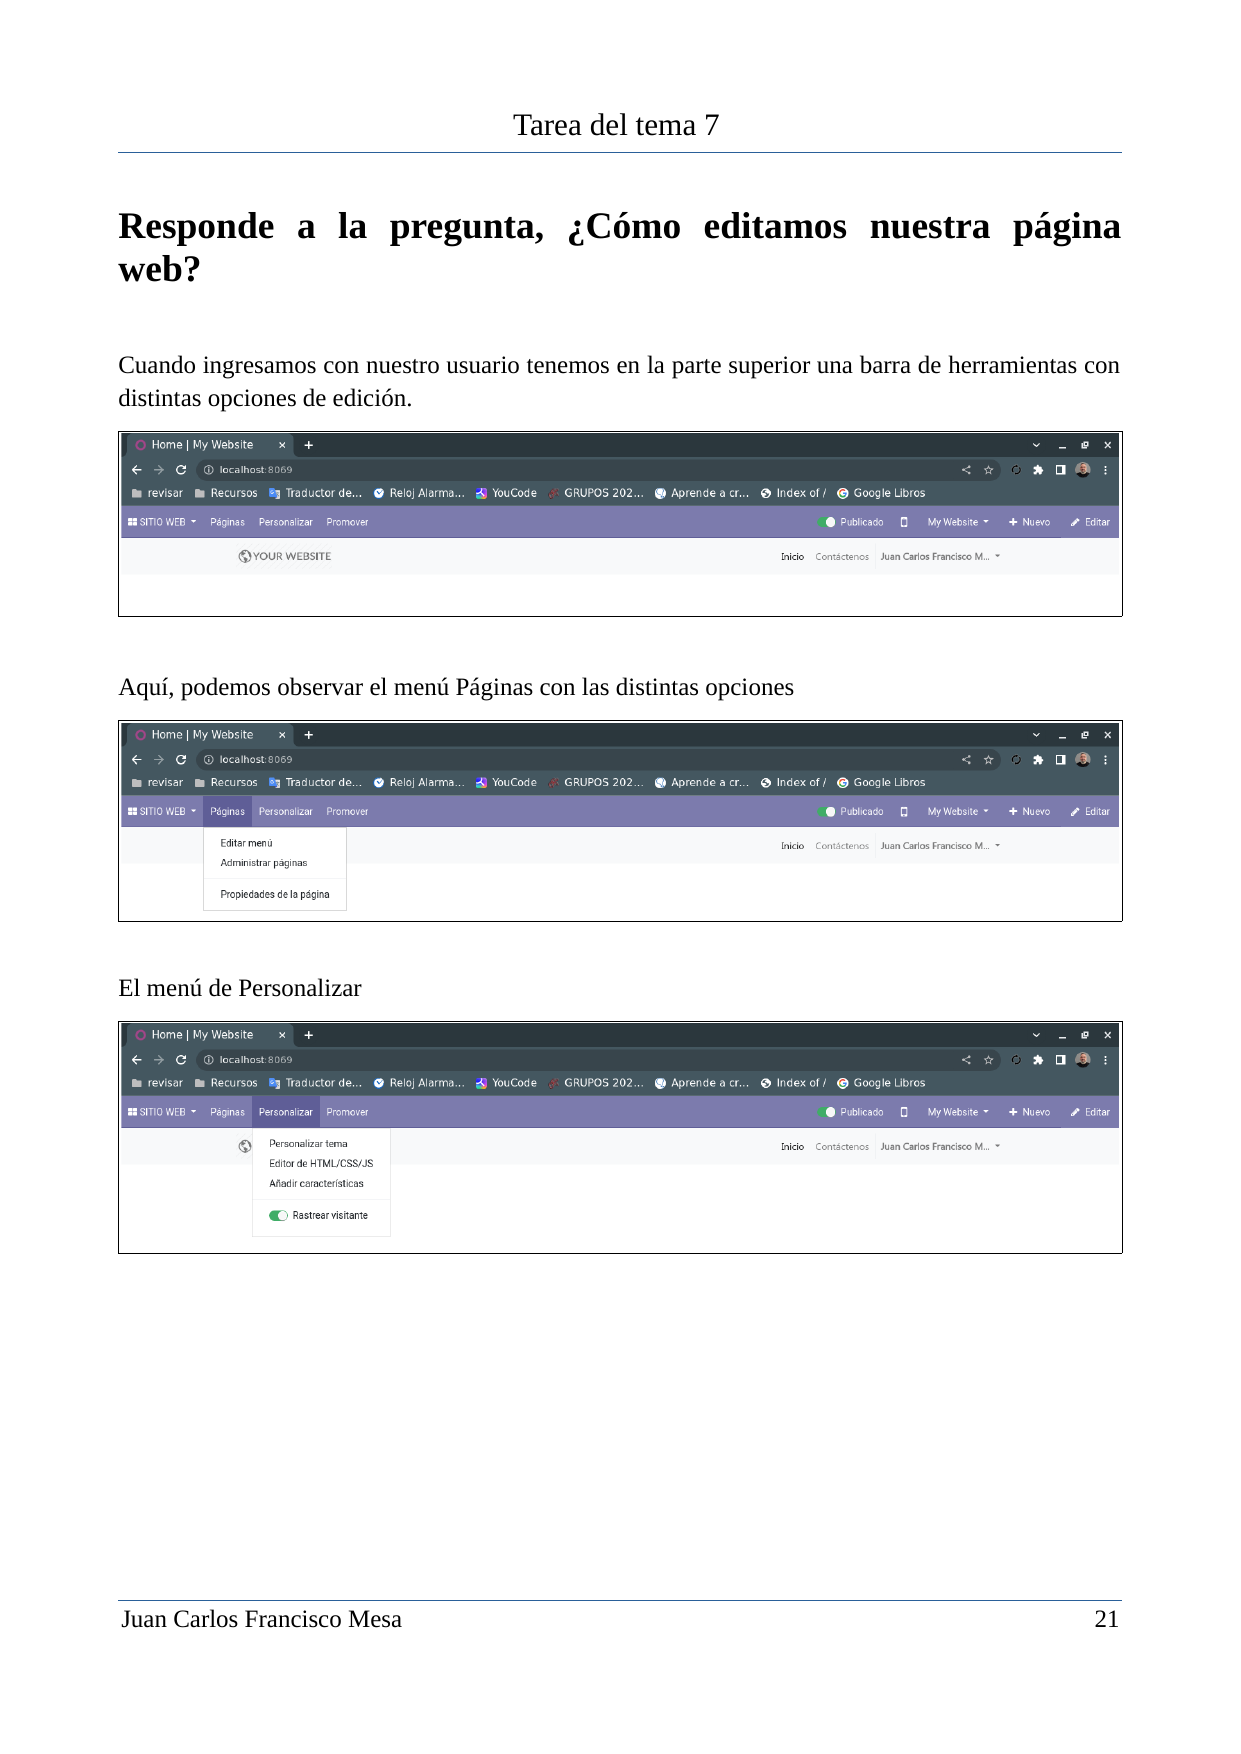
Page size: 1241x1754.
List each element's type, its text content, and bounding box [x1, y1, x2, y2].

picture [121, 723, 1119, 918]
picture [121, 1023, 1119, 1250]
subtitle Responde a la pregunta, ¿Cómo editamos nuestra página web? [118, 204, 1122, 290]
text Aquí, podemos observar el menú Páginas con las distintas opciones [118, 672, 1122, 701]
text Cuando ingresamos con nuestro usuario tenemos en la parte superior una barra de herramientas con distintas opciones de edición. [118, 350, 1122, 412]
text [119, 721, 1122, 921]
picture [121, 433, 1119, 614]
text El menú de Personalizar [118, 973, 1122, 1002]
